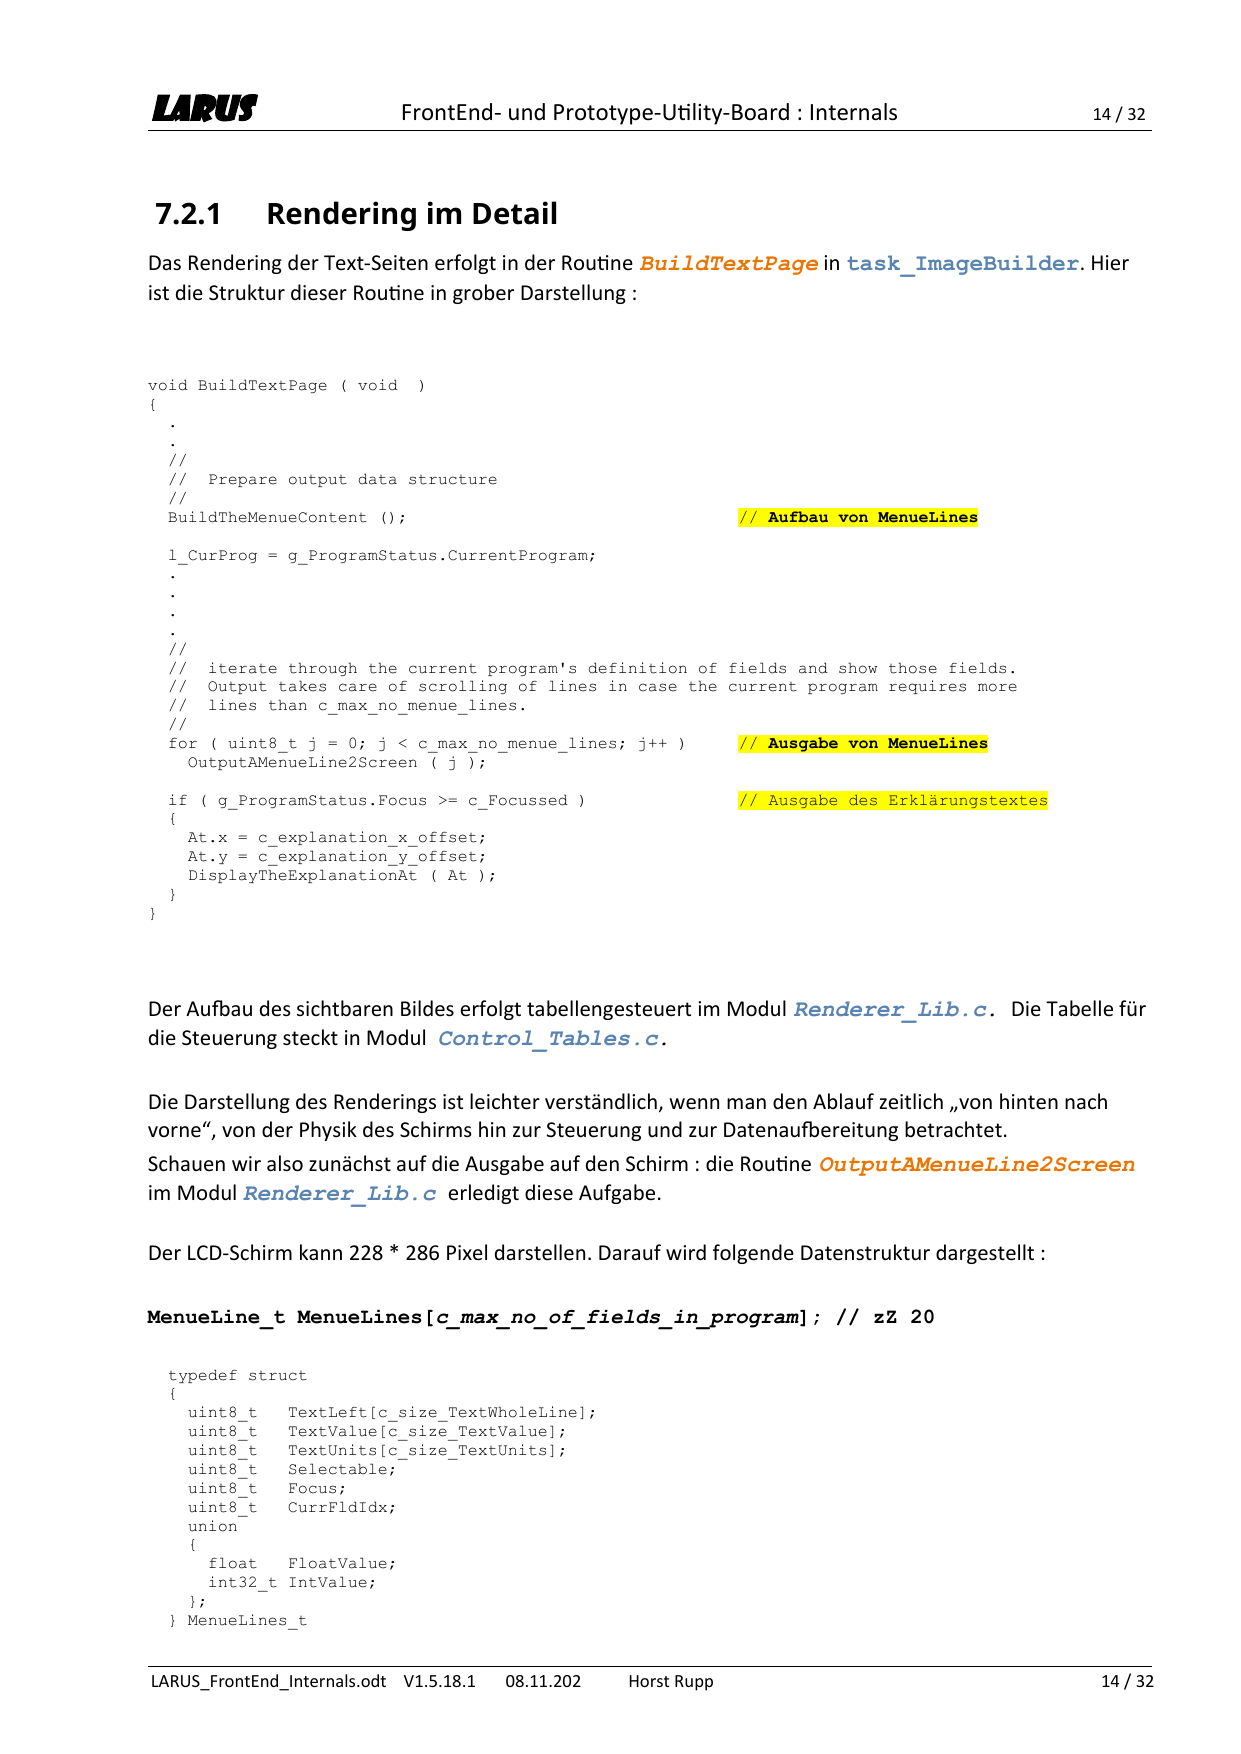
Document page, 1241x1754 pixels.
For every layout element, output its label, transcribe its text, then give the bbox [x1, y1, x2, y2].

text uint8_t Selectable; [148, 1461, 1152, 1479]
text uint8_t TextUnits[c_size_TextUnits]; [148, 1442, 1152, 1461]
text MenueLine_t MenueLines[c_max_no_of_fields_in_program]; // zZ 20 [148, 1306, 1152, 1329]
text . [148, 584, 1152, 603]
text // [148, 716, 1152, 734]
text At.x = c_explanation_x_offset; [148, 829, 1152, 848]
subtitle Rendering im Detail [148, 193, 1152, 233]
text // Output takes care of scrolling of lines in case the current program requires more [148, 678, 1152, 697]
text . [148, 621, 1152, 640]
text At.y = c_explanation_y_offset; [148, 848, 1152, 867]
text Das Rendering der Text-Seiten erfolgt in der Routine BuildTextPage in task_ImageBuilder. Hier ist die Struktur dieser Routine in grober Darstellung : [148, 248, 1152, 306]
text Der LCD-Schirm kann 228 * 286 Pixel darstellen. Darauf wird folgende Datenstruktur dargestellt : [148, 1238, 1152, 1266]
text l_CurProg = g_ProgramStatus.CurrentProgram; [148, 546, 1152, 565]
text . [148, 433, 1152, 452]
text typedef struct [148, 1366, 1152, 1385]
text // [148, 452, 1152, 471]
text Schauen wir also zunächst auf die Ausgabe auf den Schirm : die Routine OutputAMenueLine2Screen im Modul Renderer_Lib.c erledigt diese Aufgabe. [148, 1149, 1152, 1208]
text . [148, 414, 1152, 433]
text uint8_t TextValue[c_size_TextValue]; [148, 1423, 1152, 1442]
text . [148, 565, 1152, 584]
text int32_t IntValue; [148, 1574, 1152, 1592]
text for ( uint8_t j = 0; j < c_max_no_menue_lines; j++ ) // Ausgabe von MenueLines [148, 734, 1152, 753]
text // iterate through the current program's definition of fields and show those fields. [148, 659, 1152, 678]
text . [148, 603, 1152, 621]
text union [148, 1517, 1152, 1536]
text } [148, 885, 1152, 904]
text // [148, 489, 1152, 508]
text void BuildTextPage ( void ) [148, 376, 1152, 395]
text BuildTheMenueContent (); // Aufbau von MenueLines [148, 508, 1152, 527]
text // lines than c_max_no_menue_lines. [148, 697, 1152, 716]
text } [148, 904, 1152, 923]
text } MenueLines_t [148, 1611, 1152, 1630]
text // Prepare output data structure [148, 471, 1152, 489]
text { [148, 810, 1152, 829]
text uint8_t Focus; [148, 1479, 1152, 1498]
text }; [148, 1592, 1152, 1611]
text // [148, 640, 1152, 659]
text Der Aufbau des sichtbaren Bildes erfolgt tabellengesteuert im Modul Renderer_Lib.c. Die Tabelle für die Steuerung steckt in Modul Control_Tables.c. [148, 994, 1152, 1052]
text { [148, 395, 1152, 414]
text Die Darstellung des Renderings ist leichter verständlich, wenn man den Ablauf zeitlich „von hinten nach vorne“, von der Physik des Schirms hin zur Steuerung und zur Datenaufbereitung betrachtet. [148, 1087, 1152, 1143]
text OutputAMenueLine2Screen ( j ); [148, 753, 1152, 772]
text DisplayTheExplanationAt ( At ); [148, 867, 1152, 885]
text float FloatValue; [148, 1555, 1152, 1574]
text { [148, 1536, 1152, 1555]
text if ( g_ProgramStatus.Focus >= c_Focussed ) // Ausgabe des Erklärungstextes [148, 791, 1152, 810]
text { [148, 1385, 1152, 1404]
text uint8_t TextLeft[c_size_TextWholeLine]; [148, 1404, 1152, 1423]
text uint8_t CurrFldIdx; [148, 1498, 1152, 1517]
